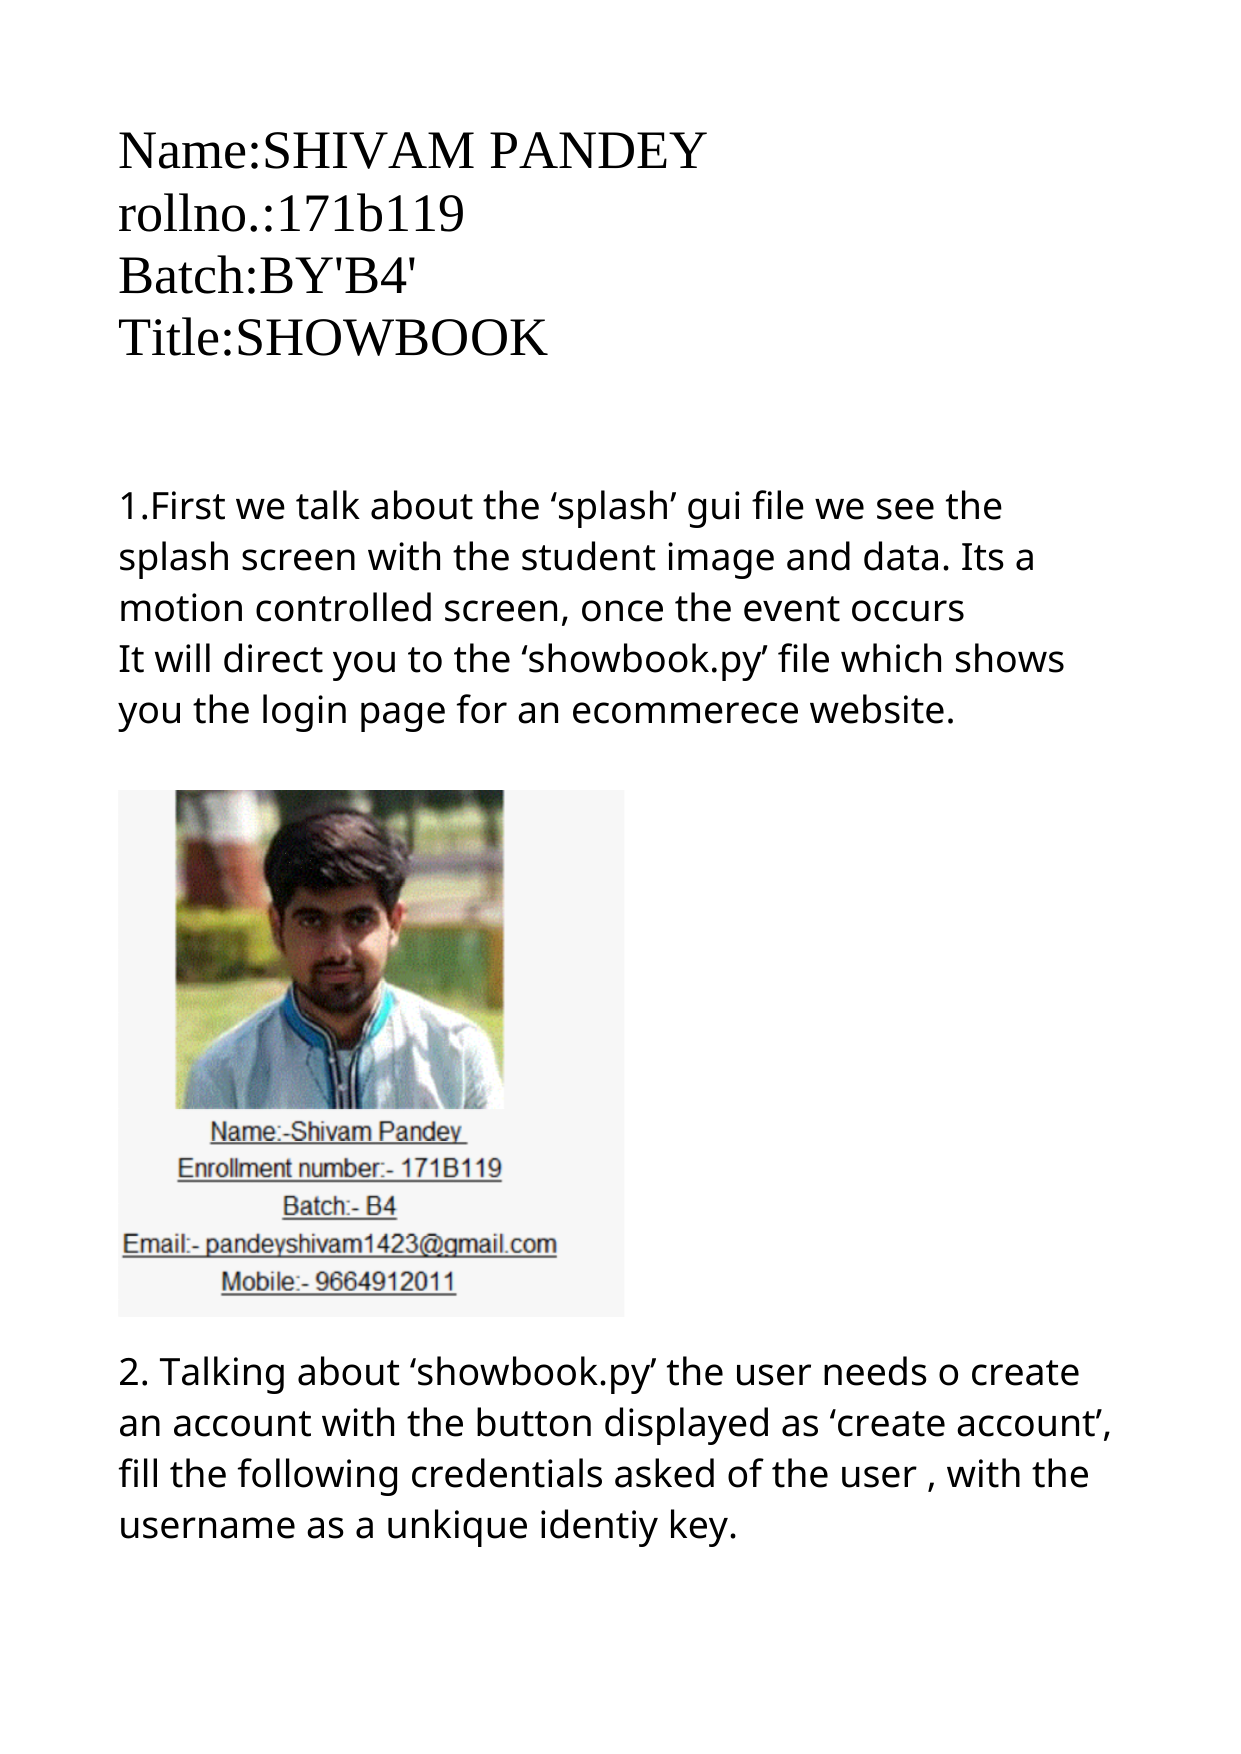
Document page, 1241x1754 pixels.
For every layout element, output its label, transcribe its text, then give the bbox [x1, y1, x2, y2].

text Name:SHIVAM PANDEY [118, 118, 1122, 180]
text It will direct you to the ‘showbook.py’ file which shows you the login page for an ecommerece website. [118, 632, 1122, 734]
text Title:SHOWBOOK [118, 305, 1122, 367]
text Batch:BY'B4' [118, 243, 1122, 305]
text rollno.:171b119 [118, 180, 1122, 243]
text 2. Talking about ‘showbook.py’ the user needs o create an account with the button displayed as ‘create account’, fill the following credentials asked of the user , with the username as a unkique identiy key. [118, 1345, 1122, 1549]
text 1.First we talk about the ‘splash’ gui file we see the splash screen with the student image and data. Its a motion controlled screen, once the event occurs [118, 479, 1122, 632]
